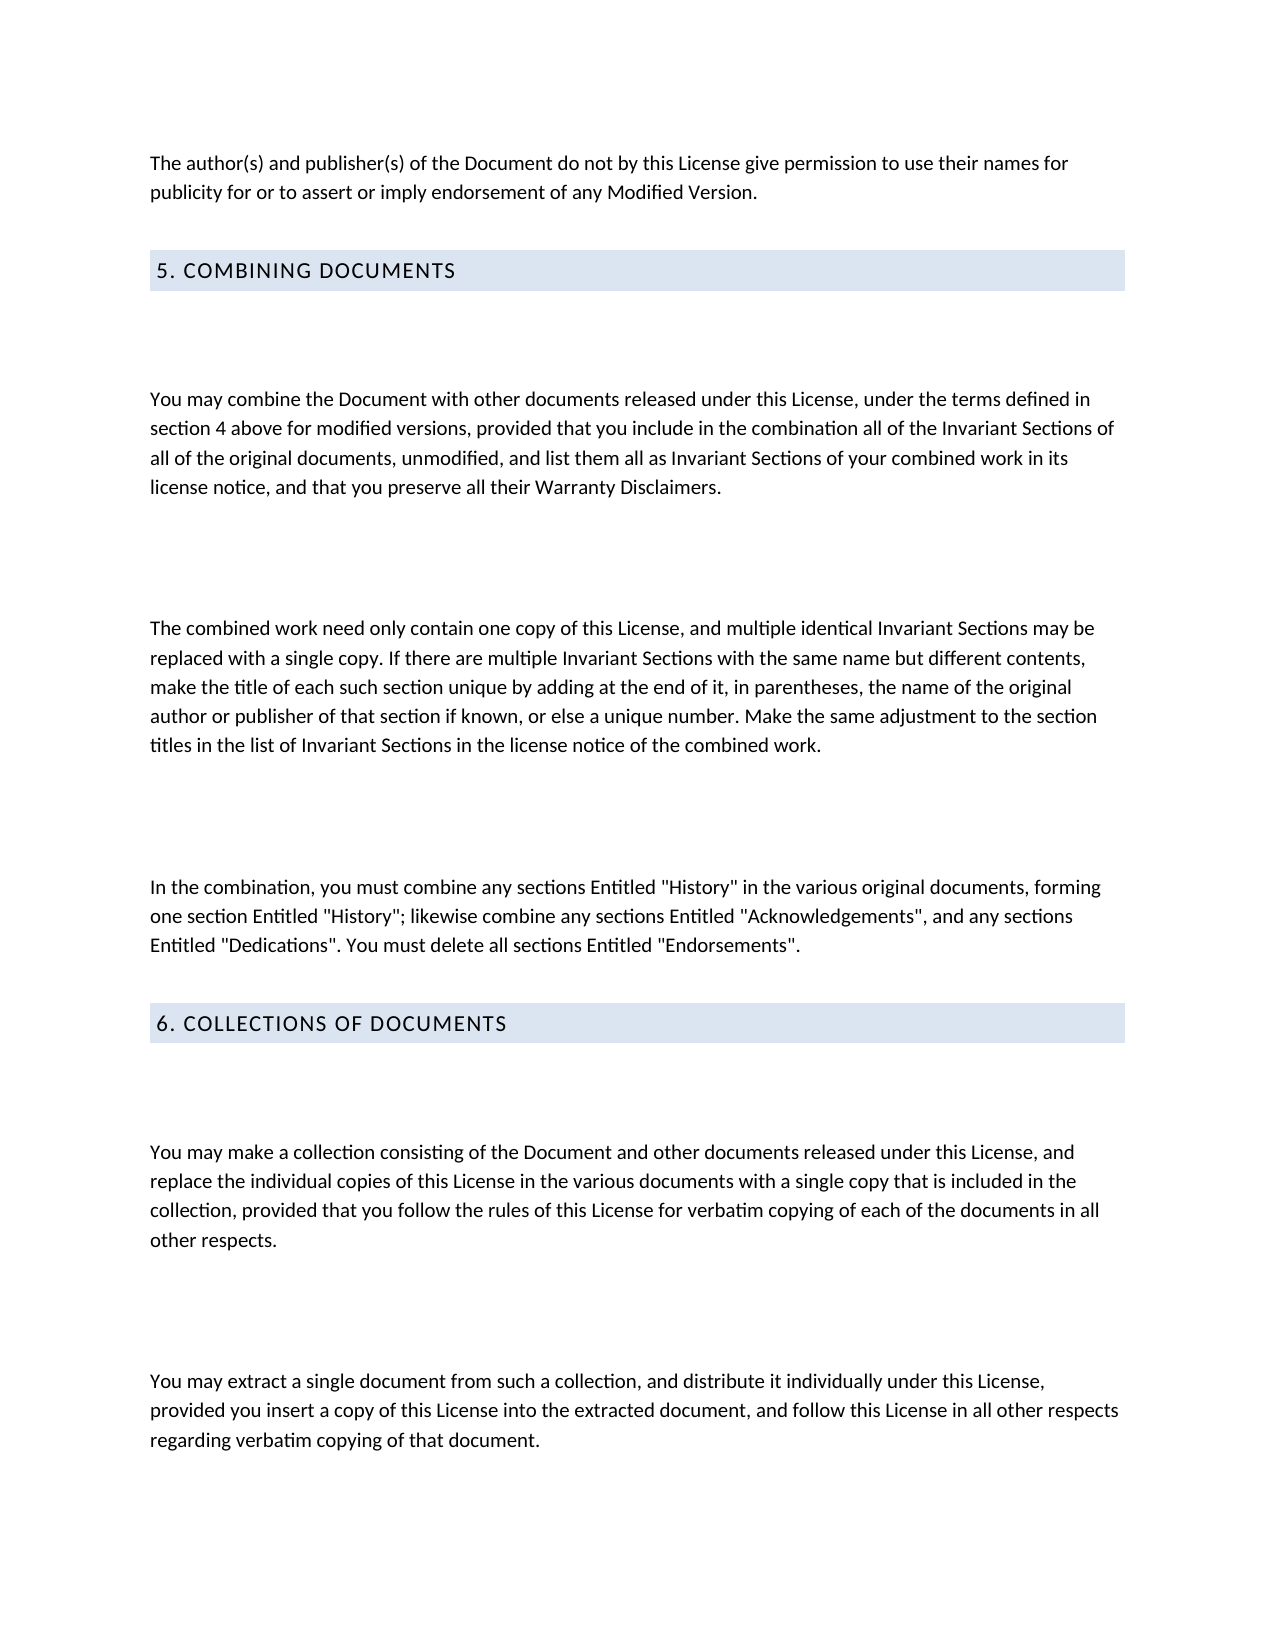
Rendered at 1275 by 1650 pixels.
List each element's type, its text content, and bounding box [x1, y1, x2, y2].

text You may make a collection consisting of the Document and other documents released under this License, and replace the individual copies of this License in the various documents with a single copy that is included in the collection, provided that you follow the rules of this License for verbatim copying of each of the documents in all other respects. [150, 1139, 1125, 1252]
subtitle 5. COMBINING DOCUMENTS [156, 256, 1119, 284]
text You may extract a single document from such a collection, and distribute it individually under this License, provided you insert a copy of this License into the extracted document, and follow this License in all other respects regarding verbatim copying of that document. [150, 1368, 1125, 1452]
text You may combine the Document with other documents released under this License, under the terms defined in section 4 above for modified versions, provided that you include in the combination all of the Invariant Sections of all of the original documents, unmodified, and list them all as Invariant Sections of your combined work in its license notice, and that you preserve all their Warranty Disclaimers. [150, 386, 1125, 499]
text The combined work need only contain one copy of this License, and multiple identical Invariant Sections may be replaced with a single copy. If there are multiple Invariant Sections with the same name but different contents, make the title of each such section unique by adding at the end of it, in parentheses, the name of the original author or publisher of that section if known, or else a unique number. Make the same adjustment to the section titles in the list of Invariant Sections in the license notice of the combined work. [150, 616, 1125, 758]
text The author(s) and publisher(s) of the Document do not by this License give permission to use their names for publicity for or to assert or imply endorsement of any Modified Version. [150, 150, 1125, 204]
subtitle 6. COLLECTIONS OF DOCUMENTS [156, 1009, 1119, 1037]
text In the combination, you must combine any sections Entitled "History" in the various original documents, forming one section Entitled "History"; likewise combine any sections Entitled "Acknowledgements", and any sections Entitled "Dedications". You must delete all sections Entitled "Endorsements". [150, 874, 1125, 958]
